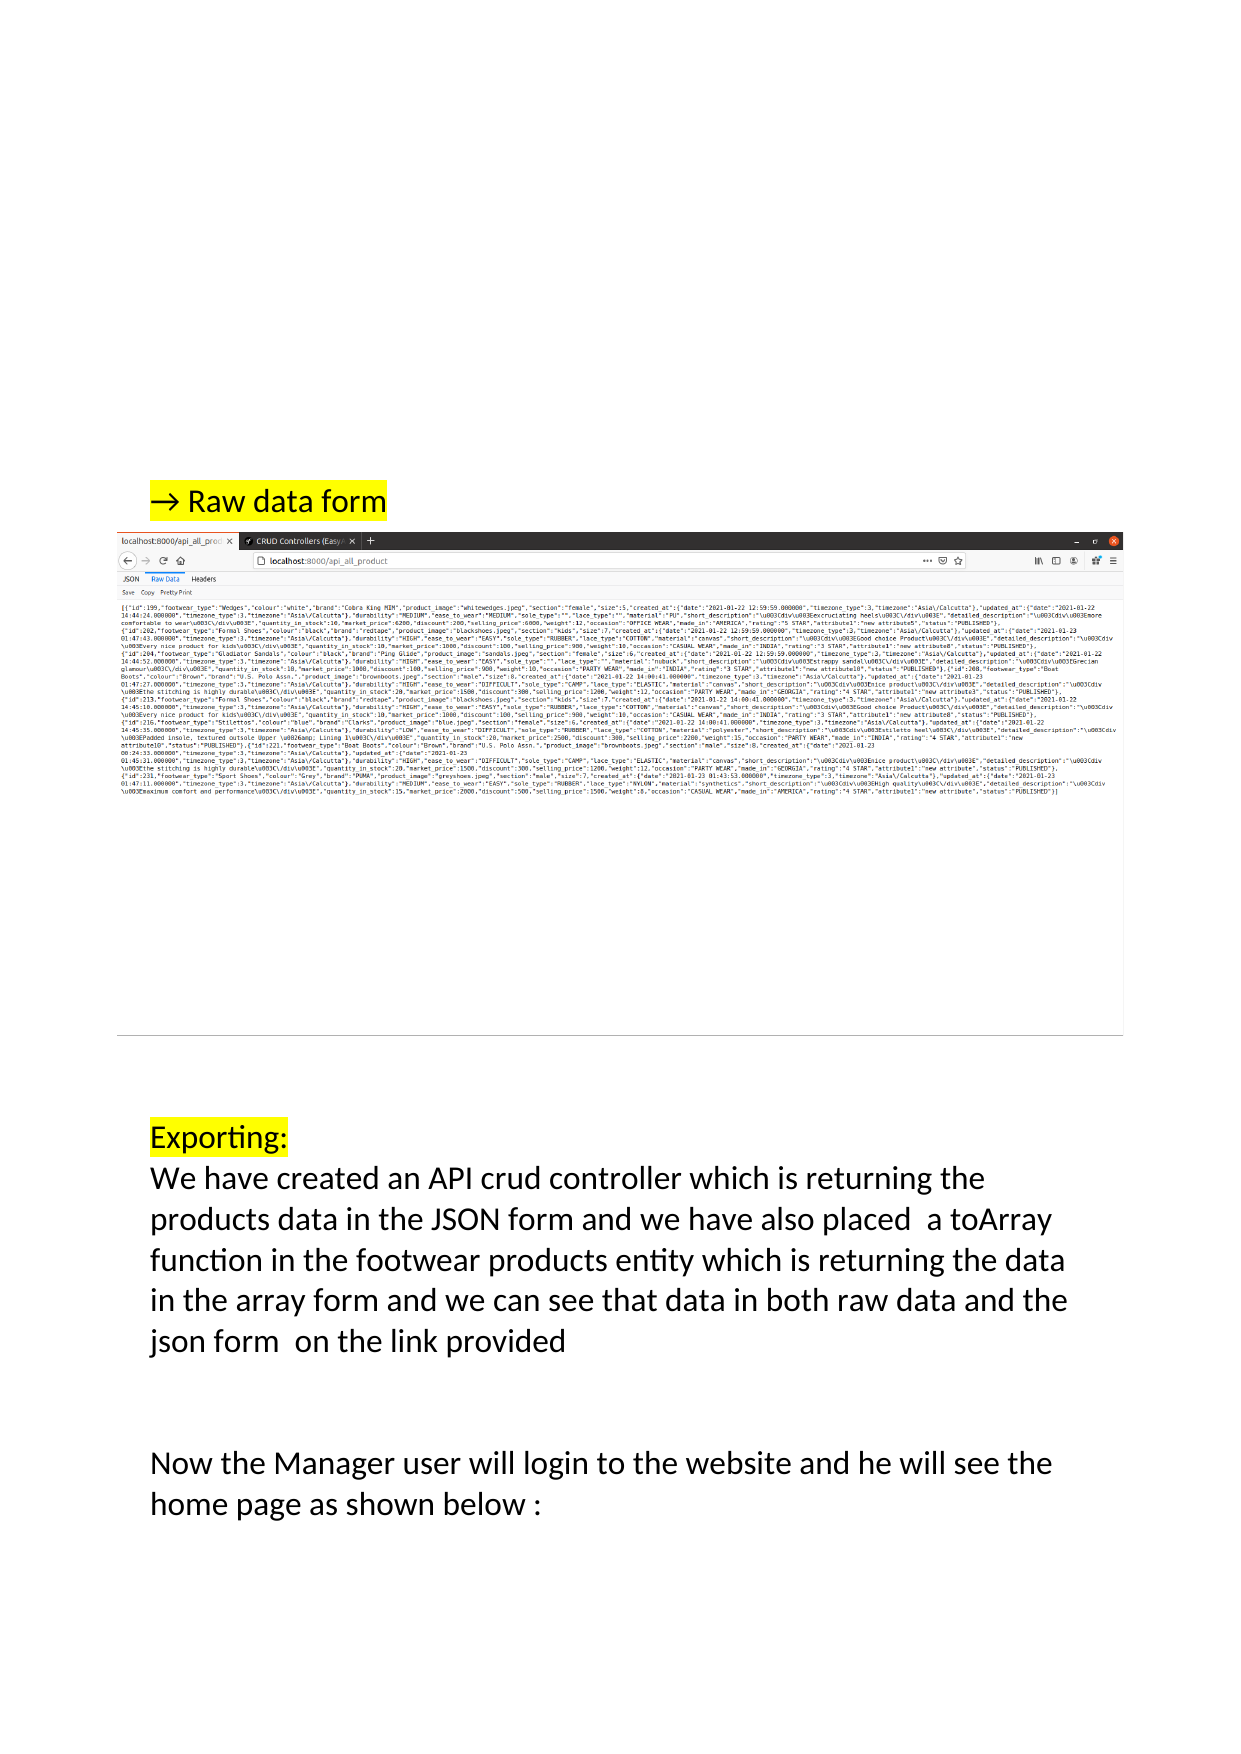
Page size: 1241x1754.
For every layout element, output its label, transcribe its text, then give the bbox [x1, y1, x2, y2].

list Exporting: [150, 1117, 1090, 1157]
list Now the Manager user will login to the website and he will see the home page as shown below : [150, 1442, 1090, 1524]
list We have created an API crud controller which is returning the products data in the JSON form and we have also placed a toArray function in the footwear products entity which is returning the data in the array form and we can see that data in both raw data and the json form on the link provided [150, 1157, 1090, 1361]
picture [117, 532, 1124, 1036]
list → Raw data form [150, 480, 1090, 521]
